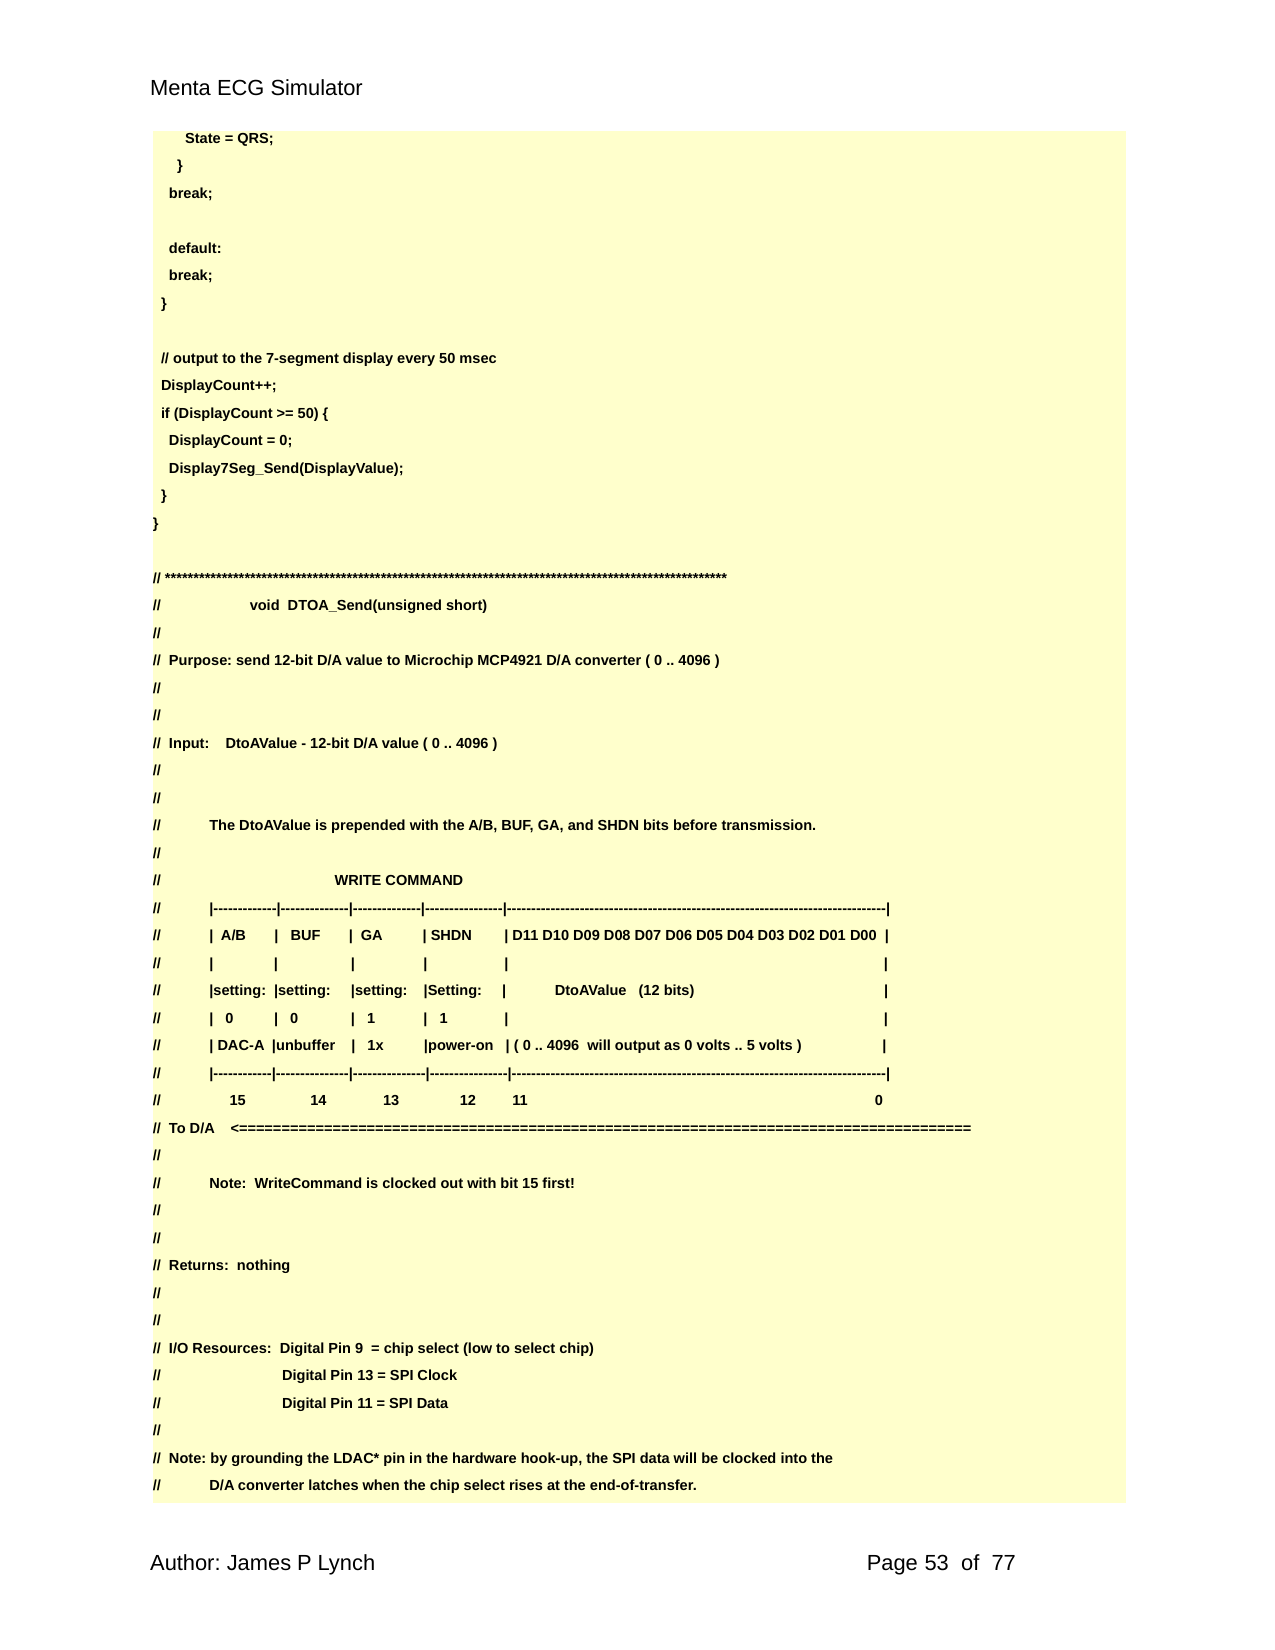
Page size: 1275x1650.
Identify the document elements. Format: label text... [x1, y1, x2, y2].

text // | DAC-A |unbuffer | 1x |power-on | ( 0 .. 4096 will output as 0 volts .. 5 volts ) | [153, 1039, 1126, 1054]
text // *************************************************************************************************** [153, 571, 1126, 586]
text // WRITE COMMAND [153, 874, 1126, 889]
text // [153, 1424, 1126, 1439]
text // [153, 709, 1126, 724]
text // void DTOA_Send(unsigned short) [153, 599, 1126, 614]
text // 15 14 13 12 11 0 [153, 1094, 1126, 1109]
text // To D/A <====================================================================================== [153, 1121, 1126, 1136]
text // | | | | | | [153, 956, 1126, 971]
text // D/A converter latches when the chip select rises at the end-of-transfer. [153, 1479, 1126, 1494]
text } [153, 516, 1126, 531]
text // Input: DtoAValue - 12-bit D/A value ( 0 .. 4096 ) [153, 736, 1126, 751]
text // [153, 846, 1126, 861]
text } [153, 489, 1126, 504]
text Display7Seg_Send(DisplayValue); [153, 461, 1126, 476]
text // [153, 791, 1126, 806]
text // [153, 626, 1126, 641]
text // Purpose: send 12-bit D/A value to Microchip MCP4921 D/A converter ( 0 .. 4096 ) [153, 654, 1126, 669]
text // Digital Pin 11 = SPI Data [153, 1396, 1126, 1411]
text // |setting: |setting: |setting: |Setting: | DtoAValue (12 bits) | [153, 984, 1126, 999]
text if (DisplayCount >= 50) { [153, 406, 1126, 421]
text // | 0 | 0 | 1 | 1 | | [153, 1011, 1126, 1026]
text // output to the 7-segment display every 50 msec [153, 351, 1126, 366]
text // [153, 1149, 1126, 1164]
text // Note: by grounding the LDAC* pin in the hardware hook-up, the SPI data will be clocked into the [153, 1451, 1126, 1466]
text // [153, 1231, 1126, 1246]
text break; [153, 269, 1126, 284]
text DisplayCount = 0; [153, 434, 1126, 449]
text // [153, 1314, 1126, 1329]
text // [153, 1204, 1126, 1219]
text // [153, 681, 1126, 696]
text // |------------|---------------|---------------|----------------|-----------------------------------------------------------------------------| [153, 1066, 1126, 1081]
text break; [153, 186, 1126, 201]
text // Returns: nothing [153, 1259, 1126, 1274]
text State = QRS; [153, 131, 1126, 146]
text // [153, 1286, 1126, 1301]
text // The DtoAValue is prepended with the A/B, BUF, GA, and SHDN bits before transmission. [153, 819, 1126, 834]
text } [153, 296, 1126, 311]
text // [153, 764, 1126, 779]
text default: [153, 241, 1126, 256]
text // | A/B | BUF | GA | SHDN | D11 D10 D09 D08 D07 D06 D05 D04 D03 D02 D01 D00 | [153, 929, 1126, 944]
text // Note: WriteCommand is clocked out with bit 15 first! [153, 1176, 1126, 1191]
text DisplayCount++; [153, 379, 1126, 394]
text // |-------------|--------------|--------------|----------------|------------------------------------------------------------------------------| [153, 901, 1126, 916]
text // I/O Resources: Digital Pin 9 = chip select (low to select chip) [153, 1341, 1126, 1356]
text // Digital Pin 13 = SPI Clock [153, 1369, 1126, 1384]
text } [153, 159, 1126, 174]
